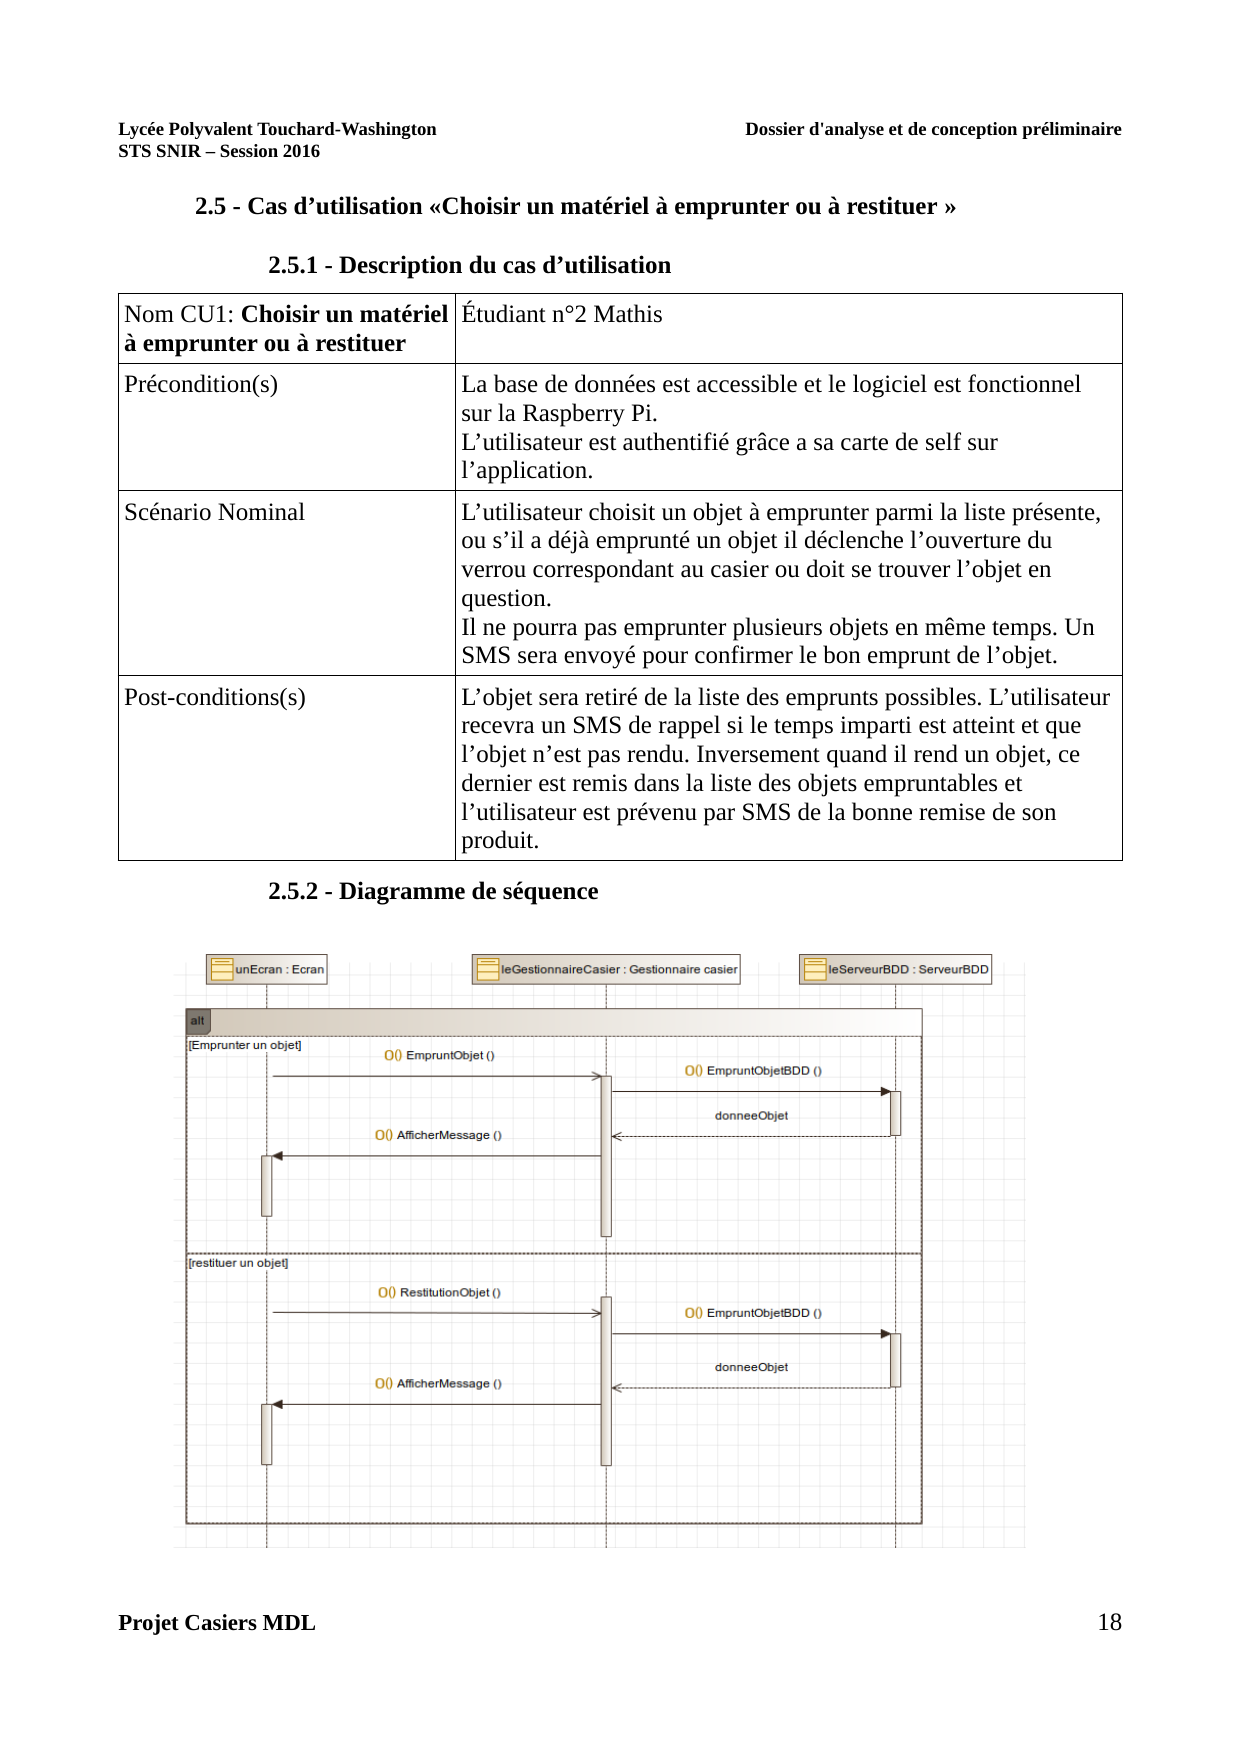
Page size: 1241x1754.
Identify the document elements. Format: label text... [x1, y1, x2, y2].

table_cell Post-conditions(s) [119, 676, 455, 860]
table_header Nom CU1: Choisir un matériel à emprunter ou à restituer [119, 294, 455, 363]
table_cell La base de données est accessible et le logiciel est fonctionnel sur la Raspberry Pi. L’utilisateur est authentifié grâce a sa carte de self sur l’application. [456, 364, 1122, 490]
subtitle 2.5 - Cas d’utilisation «Choisir un matériel à emprunter ou à restituer » [195, 191, 1122, 219]
table_cell L’objet sera retiré de la liste des emprunts possibles. L’utilisateur recevra un SMS de rappel si le temps imparti est atteint et que l’objet n’est pas rendu. Inversement quand il rend un objet, ce dernier est remis dans la liste des objets empruntables et l’utilisateur est prévenu par SMS de la bonne remise de son produit. [456, 676, 1122, 860]
table_cell L’utilisateur choisit un objet à emprunter parmi la liste présente, ou s’il a déjà emprunté un objet il déclenche l’ouverture du verrou correspondant au casier ou doit se trouver l’objet en question. Il ne pourra pas emprunter plusieurs objets en même temps. Un SMS sera envoyé pour confirmer le bon emprunt de l’objet. [456, 491, 1122, 675]
subtitle 2.5.1 - Description du cas d’utilisation [118, 247, 1122, 280]
table_cell Précondition(s) [119, 364, 455, 490]
table_cell Scénario Nominal [119, 491, 455, 675]
subtitle 2.5.2 - Diagramme de séquence [118, 876, 1122, 904]
table_header Étudiant n°2 Mathis [456, 294, 1122, 363]
picture [167, 954, 1026, 1548]
